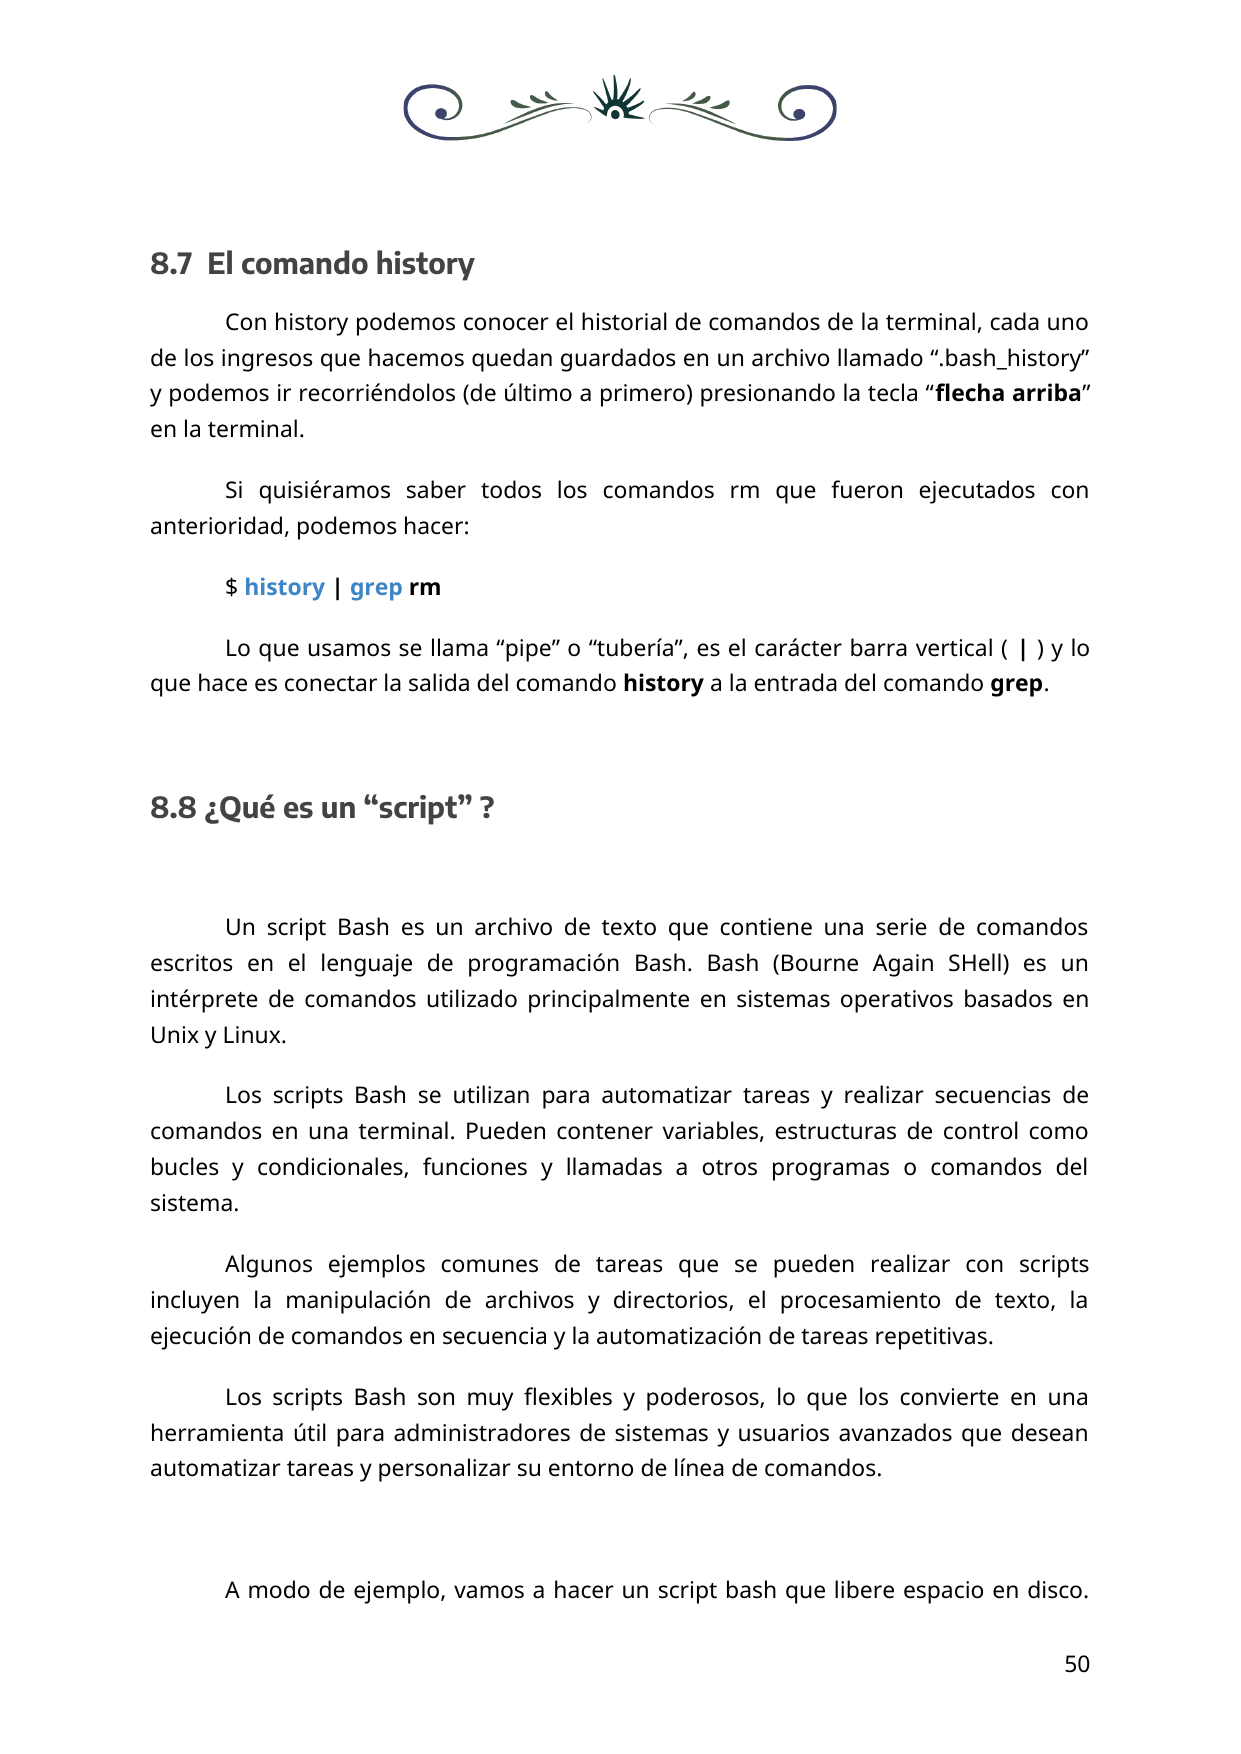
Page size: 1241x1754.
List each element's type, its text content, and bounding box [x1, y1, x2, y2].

text A modo de ejemplo, vamos a hacer un script bash que libere espacio en disco. [150, 1574, 1090, 1605]
subtitle 8.8 ¿Qué es un “script” ? [150, 789, 1090, 825]
text Si quisiéramos saber todos los comandos rm que fueron ejecutados con anterioridad, podemos hacer: [150, 474, 1090, 541]
text Los scripts Bash se utilizan para automatizar tareas y realizar secuencias de comandos en una terminal. Pueden contener variables, estructuras de control como bucles y condicionales, funciones y llamadas a otros programas o comandos del sistema. [150, 1079, 1090, 1218]
text Un script Bash es un archivo de texto que contiene una serie de comandos escritos en el lenguaje de programación Bash. Bash (Bourne Again SHell) es un intérprete de comandos utilizado principalmente en sistemas operativos basados en Unix y Linux. [150, 911, 1090, 1050]
text Con history podemos conocer el historial de comandos de la terminal, cada uno de los ingresos que hacemos quedan guardados en un archivo llamado “.bash_history” y podemos ir recorriéndolos (de último a primero) presionando la tecla “flecha arriba” en la terminal. [150, 306, 1090, 444]
subtitle 8.7 El comando history [150, 244, 1090, 281]
text Algunos ejemplos comunes de tareas que se pueden realizar con scripts incluyen la manipulación de archivos y directorios, el procesamiento de texto, la ejecución de comandos en secuencia y la automatización de tareas repetitivas. [150, 1248, 1090, 1351]
picture [403, 75, 837, 141]
text $ history | grep rm [150, 571, 1090, 602]
text Los scripts Bash son muy flexibles y poderosos, lo que los convierte en una herramienta útil para administradores de sistemas y usuarios avanzados que desean automatizar tareas y personalizar su entorno de línea de comandos. [150, 1381, 1090, 1484]
text Lo que usamos se llama “pipe” o “tubería”, es el carácter barra vertical ( | ) y lo que hace es conectar la salida del comando history a la entrada del comando grep. [150, 631, 1090, 699]
